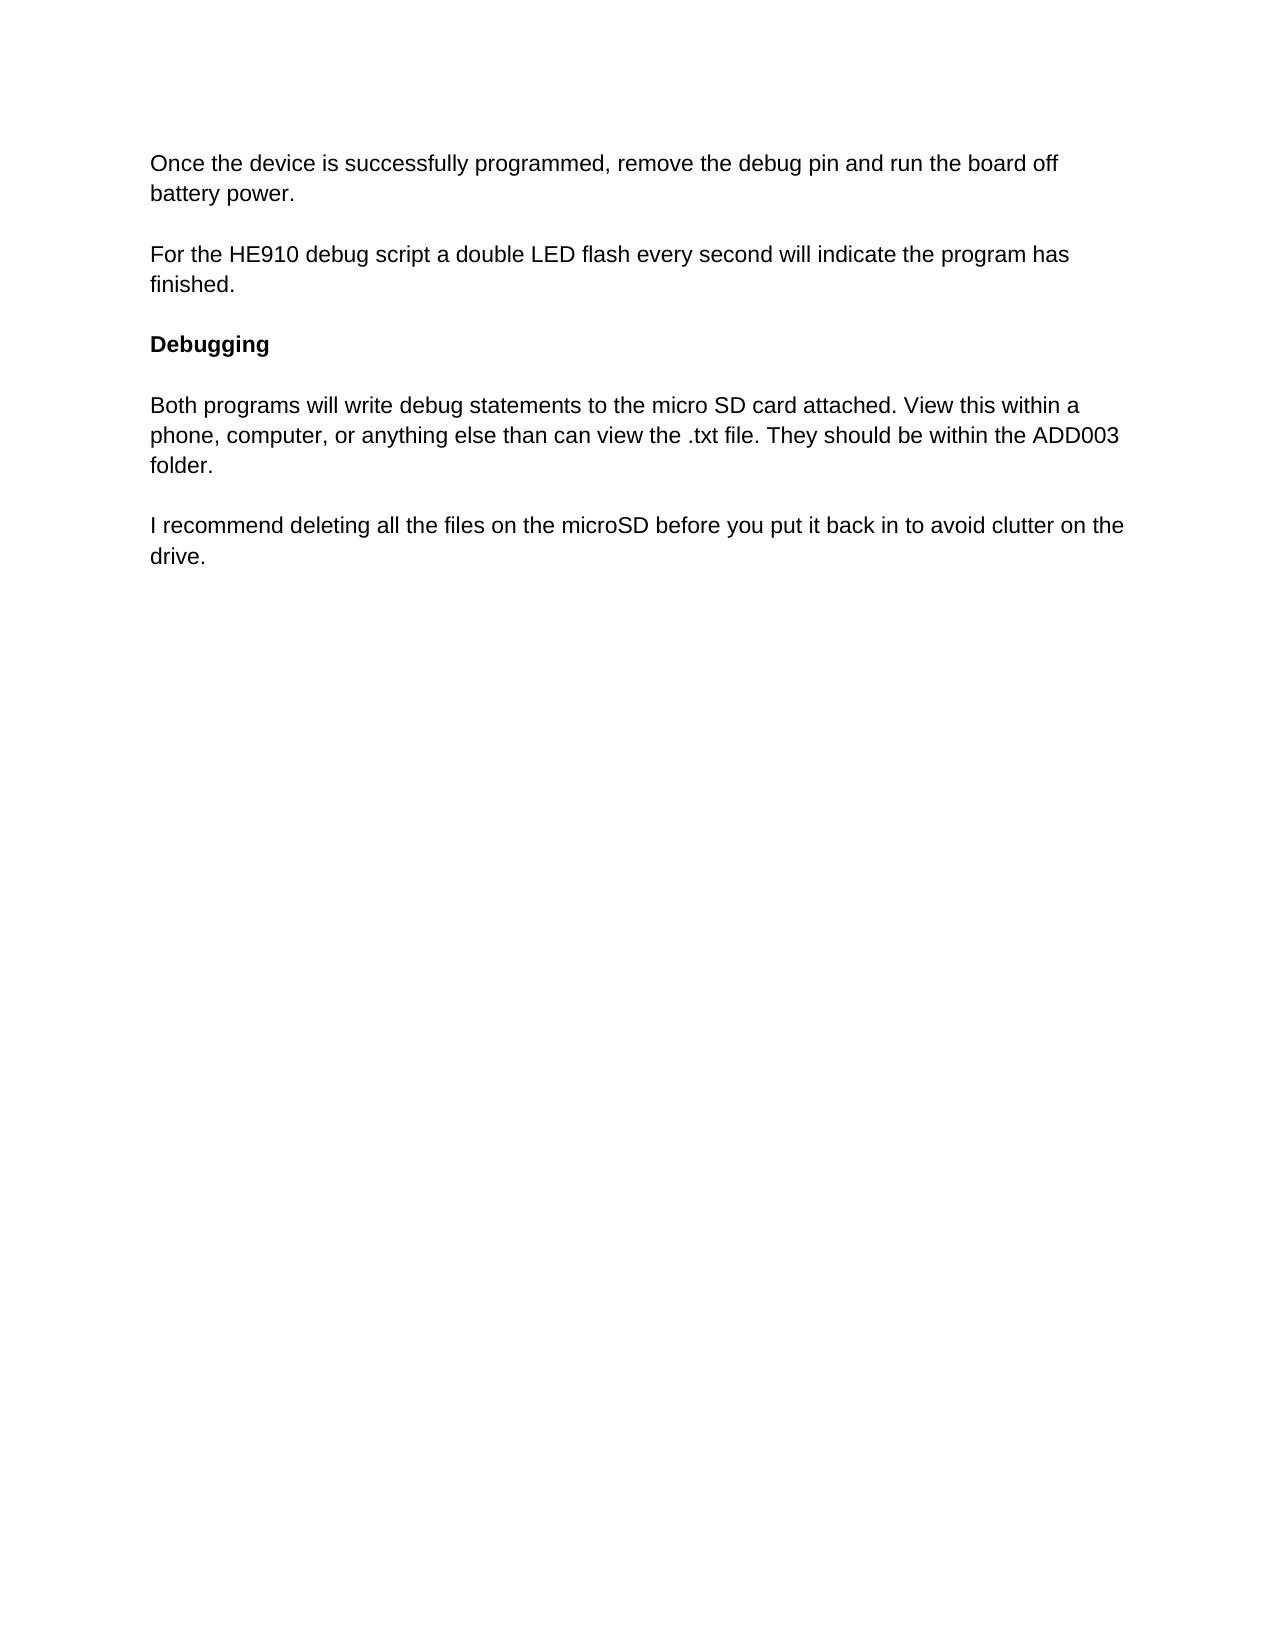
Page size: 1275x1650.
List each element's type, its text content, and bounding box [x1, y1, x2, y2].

text For the HE910 debug script a double LED flash every second will indicate the program has finished. [150, 241, 1125, 297]
text I recommend deleting all the files on the microSD before you put it back in to avoid clutter on the drive. [150, 512, 1125, 569]
text Debugging [150, 331, 1125, 358]
text Once the device is successfully programmed, remove the debug pin and run the board off battery power. [150, 150, 1125, 207]
text Both programs will write debug statements to the micro SD card attached. View this within a phone, computer, or anything else than can view the .txt file. They should be within the ADD003 folder. [150, 392, 1125, 478]
